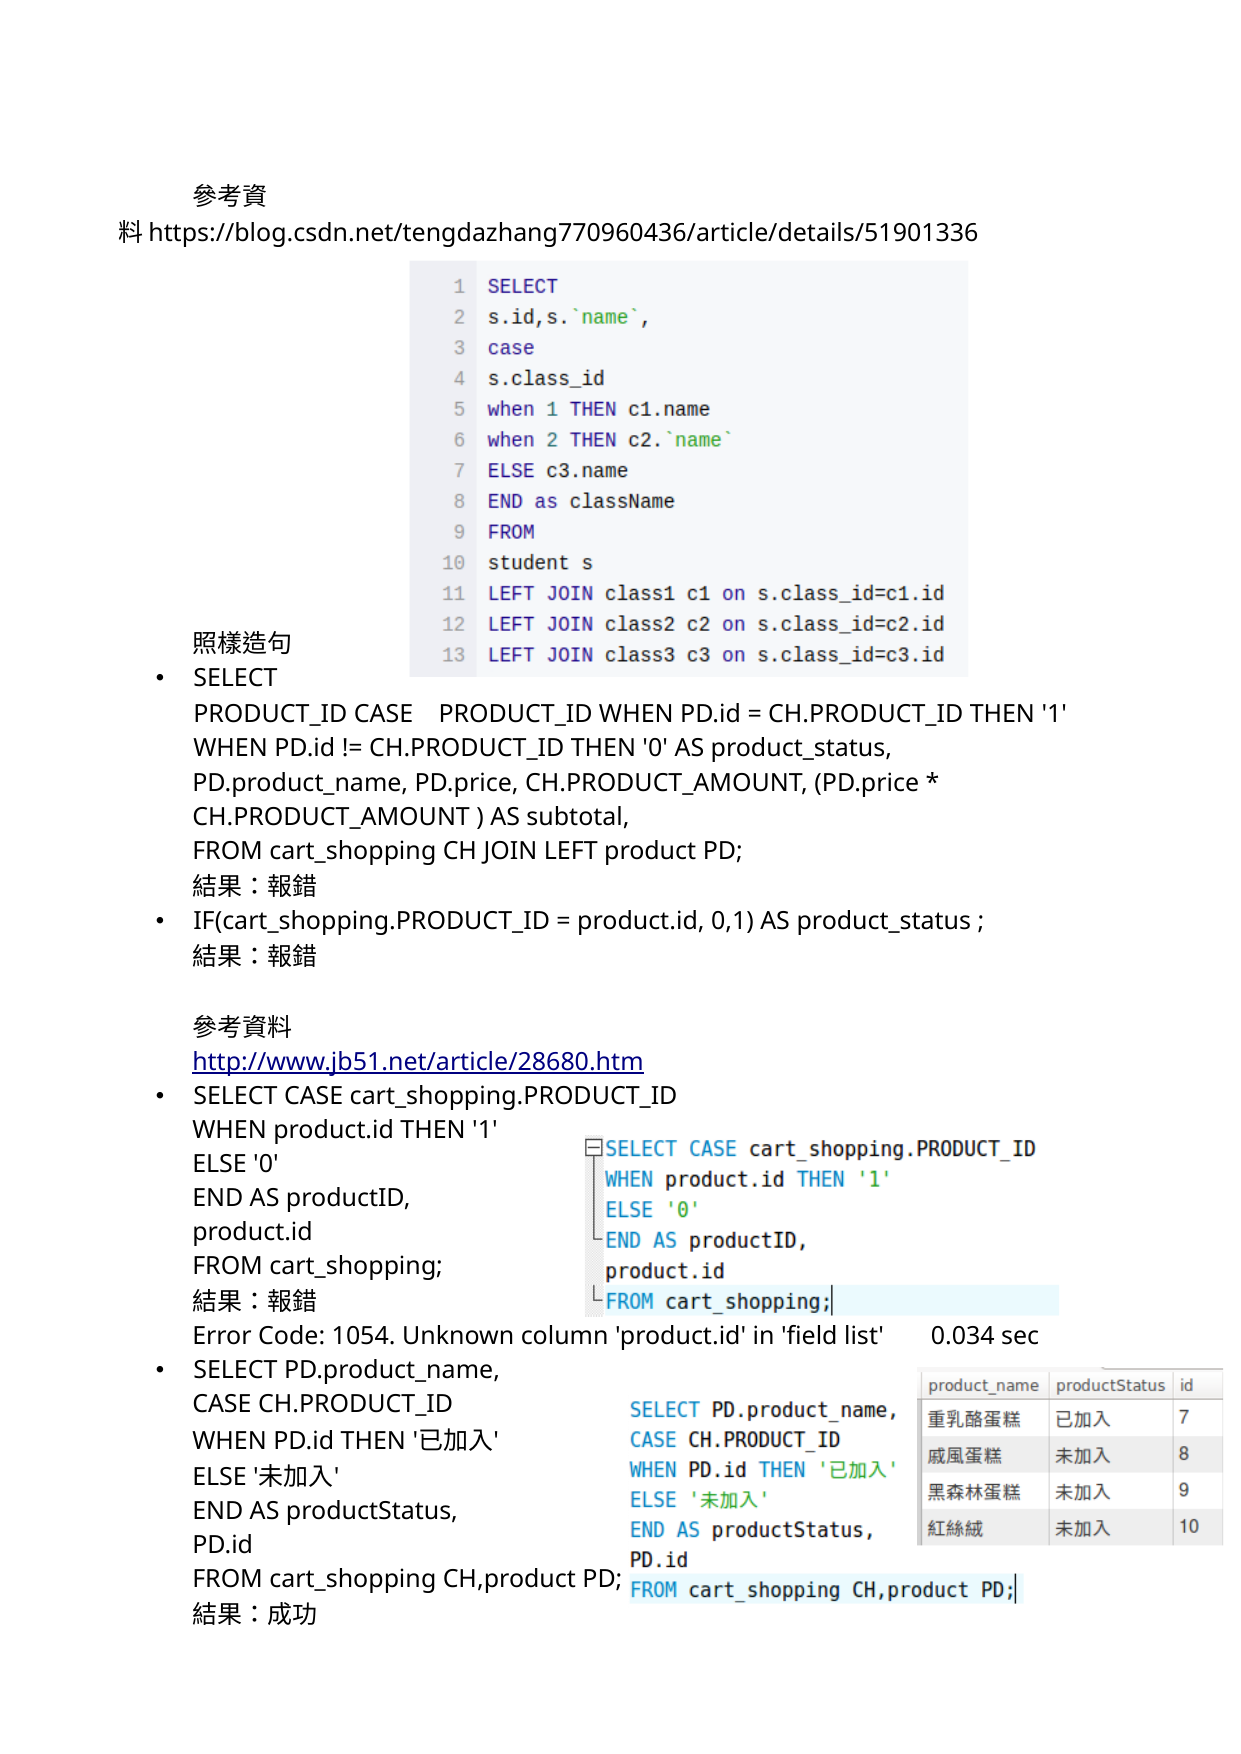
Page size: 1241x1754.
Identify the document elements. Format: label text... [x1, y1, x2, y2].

text [1024, 1548, 1122, 1561]
text Error Code: 1054. Unknown column 'product.id' in 'field list' 0.034 sec [118, 1318, 1122, 1352]
text 結果：報錯 [118, 1282, 1122, 1318]
picture [407, 254, 969, 677]
text [1060, 1248, 1122, 1282]
list IF(cart_shopping.PRODUCT_ID = product.id, 0,1) AS product_status ; [156, 903, 1122, 937]
picture [584, 1135, 1060, 1317]
text CASE CH.PRODUCT_ID [118, 1386, 917, 1420]
text 照樣造句 [118, 623, 407, 660]
text ELSE '0' [118, 1145, 584, 1179]
text [1024, 1561, 1122, 1595]
text 結果：報錯 [118, 937, 1122, 973]
text 參考資料https://blog.csdn.net/tengdazhang770960436/article/details/51901336 [118, 176, 1122, 249]
text FROM cart_shopping CH JOIN LEFT product PD; [118, 832, 1122, 866]
text [1060, 1179, 1122, 1213]
text 結果：成功 [118, 1595, 1122, 1631]
text PD.product_name, PD.price, CH.PRODUCT_AMOUNT, (PD.price * CH.PRODUCT_AMOUNT ) AS subtotal, [118, 764, 1122, 832]
list SELECT PD.product_name, [156, 1352, 1122, 1386]
picture [628, 1367, 1224, 1609]
text END AS productStatus, [118, 1493, 628, 1527]
text 結果：報錯 [118, 866, 1122, 903]
text [1060, 1213, 1122, 1248]
text 參考資料 [118, 1007, 1122, 1043]
text FROM cart_shopping; [118, 1248, 584, 1282]
list SELECT CASE cart_shopping.PRODUCT_ID [156, 1077, 1122, 1111]
text product.id [118, 1213, 584, 1248]
text ELSE '未加入' [118, 1456, 628, 1493]
text [969, 623, 1122, 660]
text [1060, 1145, 1122, 1179]
text FROM cart_shopping CH,product PD; [118, 1561, 628, 1595]
text WHEN PD.id THEN '已加入' [118, 1420, 628, 1456]
list SELECT PRODUCT_ID CASE PRODUCT_ID WHEN PD.id = CH.PRODUCT_ID THEN '1' WHEN PD.id != CH.PRODUCT_ID THEN '0' AS product_status, [156, 660, 1122, 764]
text WHEN product.id THEN '1' [118, 1111, 1122, 1145]
text PD.id [118, 1527, 628, 1561]
text END AS productID, [118, 1179, 584, 1213]
text http://www.jb51.net/article/28680.htm [118, 1043, 1122, 1077]
